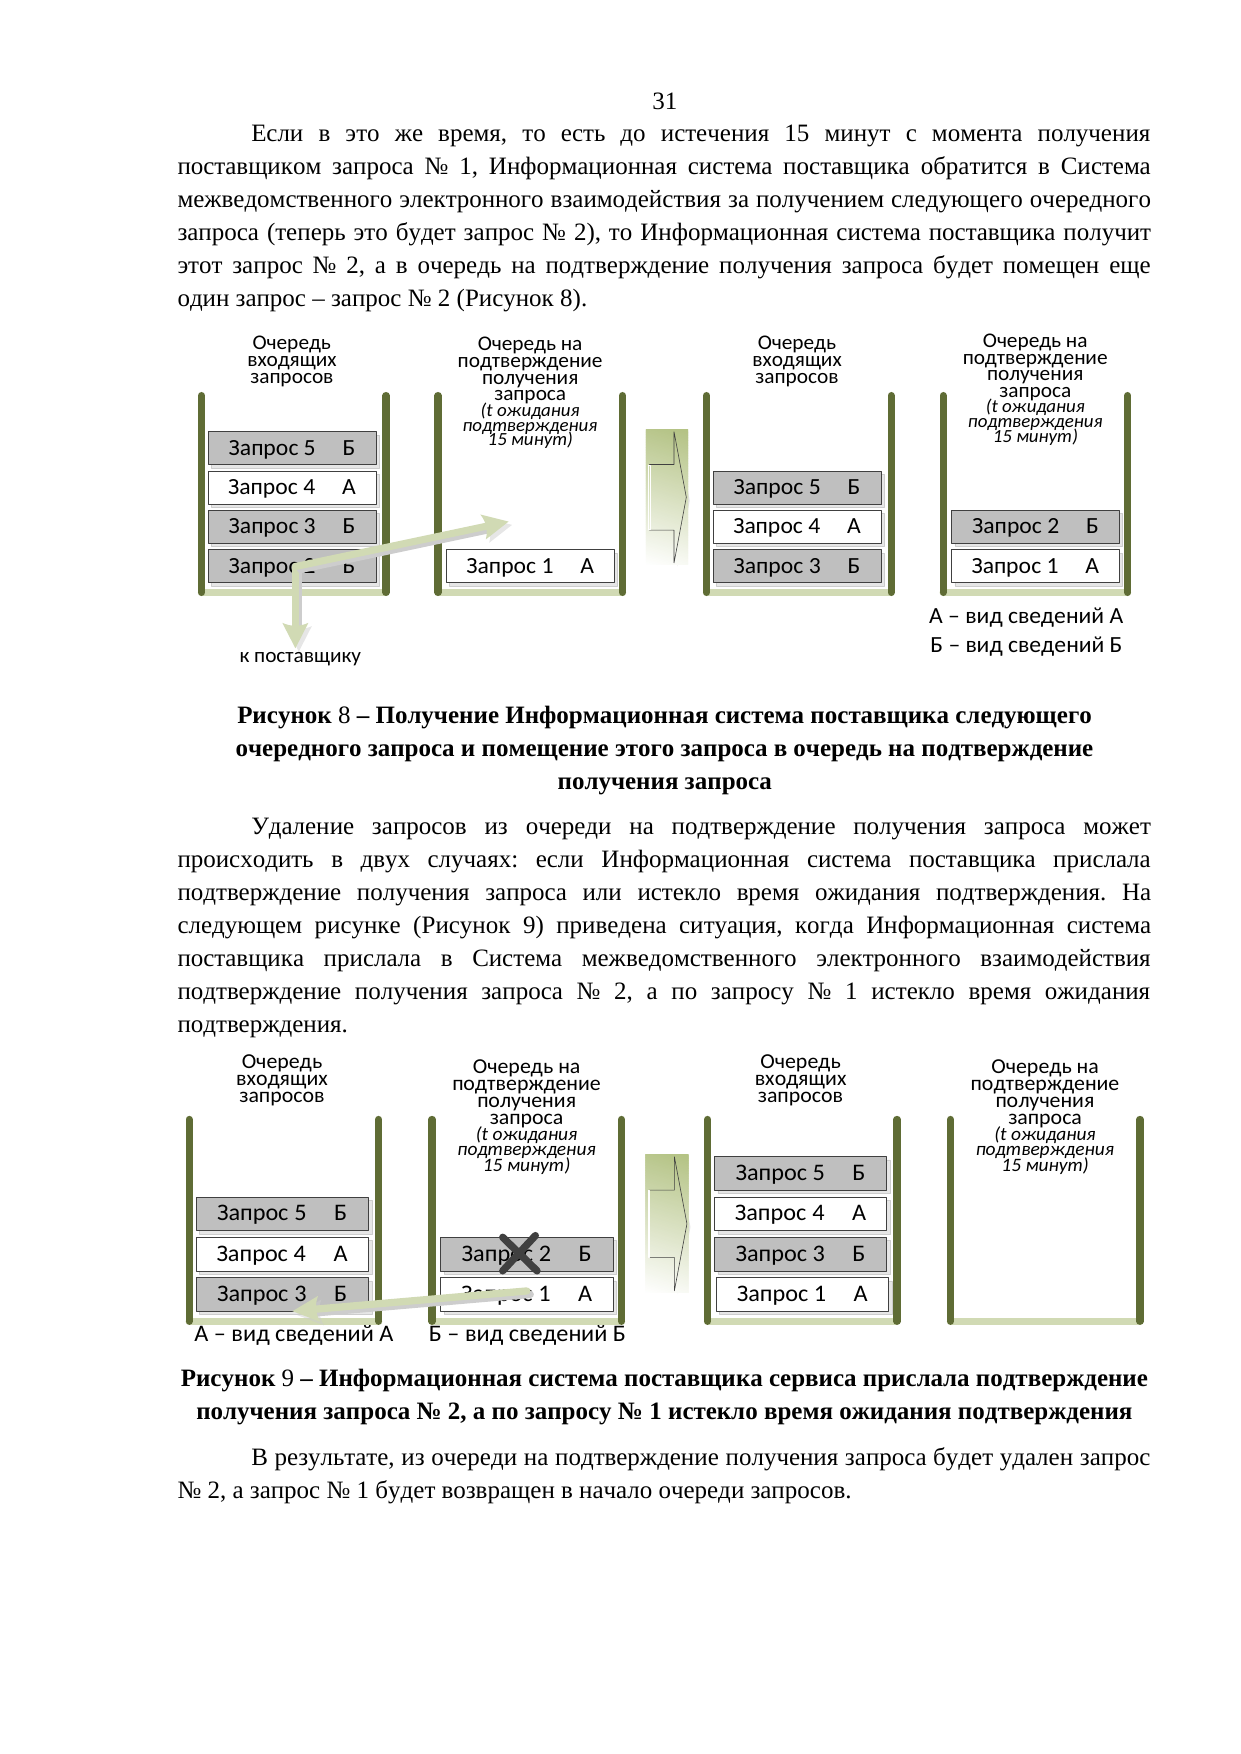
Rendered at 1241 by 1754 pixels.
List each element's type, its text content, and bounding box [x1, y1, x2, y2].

text Удаление запросов из очереди на подтверждение получения запроса может происходить в двух случаях: если Информационная система поставщика прислала подтверждение получения запроса или истекло время ожидания подтверждения. На следующем рисунке (Рисунок 999) приведена ситуация, когда Информационная система поставщика прислала в Система межведомственного электронного взаимодействия подтверждение получения запроса № 2, а по запросу № 1 истекло время ожидания подтверждения. [177, 811, 1152, 1038]
text В результате, из очереди на подтверждение получения запроса будет удален запрос № 2, а запрос № 1 будет возвращен в начало очереди запросов. [177, 1442, 1152, 1504]
text Рисунок 8 – Получение Информационная система поставщика следующего очередного запроса и помещение этого запроса в очередь на подтверждение получения запроса [177, 700, 1152, 794]
text Если в это же время, то есть до истечения 15 минут с момента получения поставщиком запроса № 1, Информационная система поставщика обратится в Система межведомственного электронного взаимодействия за получением следующего очередного запроса (теперь это будет запрос № 2), то Информационная система поставщика получит этот запрос № 2, а в очередь на подтверждение получения запроса будет помещен еще один запрос – запрос № 2 (Рисунок 8). [177, 118, 1152, 312]
text Рисунок 9 – Информационная система поставщика сервиса прислала подтверждение получения запроса № 2, а по запросу № 1 истекло время ожидания подтверждения [177, 1363, 1152, 1425]
